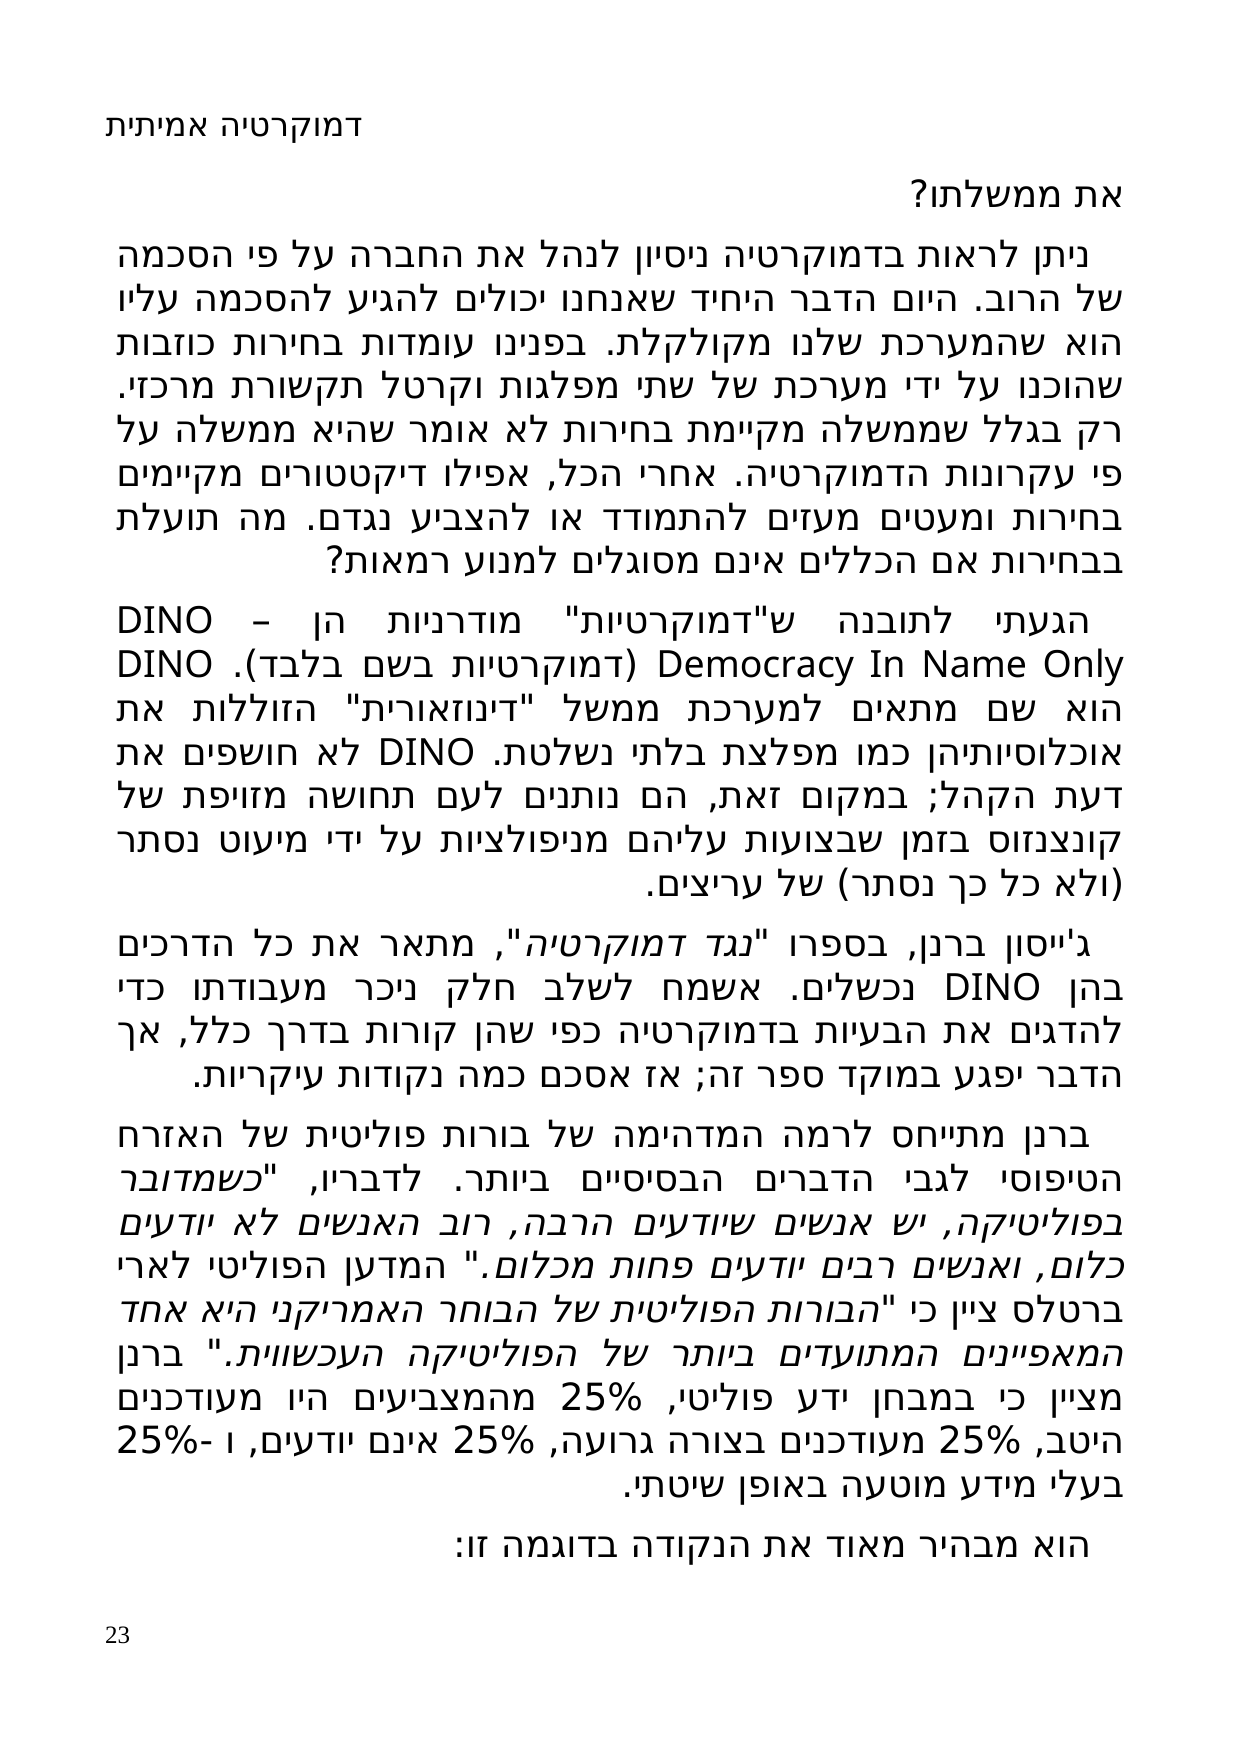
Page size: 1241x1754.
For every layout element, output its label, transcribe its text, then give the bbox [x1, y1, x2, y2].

text ג'ייסון ברנן, בספרו "נגד דמוקרטיה", מתאר את כל הדרכים בהן DINO נכשלים. אשמח לשלב חלק ניכר מעבודתו כדי להדגים את הבעיות בדמוקרטיה כפי שהן קורות בדרך כלל, אך הדבר יפגע במוקד ספר זה; אז אסכם כמה נקודות עיקריות. [116, 921, 1124, 1096]
text ברנן מתייחס לרמה המדהימה של בורות פוליטית של האזרח הטיפוסי לגבי הדברים הבסיסיים ביותר. לדבריו, "כשמדובר בפוליטיקה, יש אנשים שיודעים הרבה, רוב האנשים לא יודעים כלום, ואנשים רבים יודעים פחות מכלום." המדען הפוליטי לארי ברטלס ציין כי "הבורות הפוליטית של הבוחר האמריקני היא אחד המאפיינים המתועדים ביותר של הפוליטיקה העכשווית." ברנן מציין כי במבחן ידע פוליטי, 25% מהמצביעים היו מעודכנים היטב, 25% מעודכנים בצורה גרועה, 25% אינם יודעים, ו -25% בעלי מידע מוטעה באופן שיטתי. [116, 1112, 1124, 1506]
text את ממשלתו? [116, 172, 1124, 216]
text ניתן לראות בדמוקרטיה ניסיון לנהל את החברה על פי הסכמה של הרוב. היום הדבר היחיד שאנחנו יכולים להגיע להסכמה עליו הוא שהמערכת שלנו מקולקלת. בפנינו עומדות בחירות כוזבות שהוכנו על ידי מערכת של שתי מפלגות וקרטל תקשורת מרכזי. רק בגלל שממשלה מקיימת בחירות לא אומר שהיא ממשלה על פי עקרונות הדמוקרטיה. אחרי הכל, אפילו דיקטטורים מקיימים בחירות ומעטים מעזים להתמודד או להצביע נגדם. מה תועלת בבחירות אם הכללים אינם מסוגלים למנוע רמאות? [116, 232, 1124, 582]
text הגעתי לתובנה ש"דמוקרטיות" מודרניות הן DINO – Democracy In Name Only (דמוקרטיות בשם בלבד). DINO הוא שם מתאים למערכת ממשל "דינוזאורית" הזוללות את אוכלוסיותיהן כמו מפלצת בלתי נשלטת. DINO לא חושפים את דעת הקהל; במקום זאת, הם נותנים לעם תחושה מזויפת של קונצנזוס בזמן שבצועות עליהם מניפולציות על ידי מיעוט נסתר (ולא כל כך נסתר) של עריצים. [116, 599, 1124, 905]
text הוא מבהיר מאוד את הנקודה בדוגמה זו: [116, 1522, 1124, 1566]
